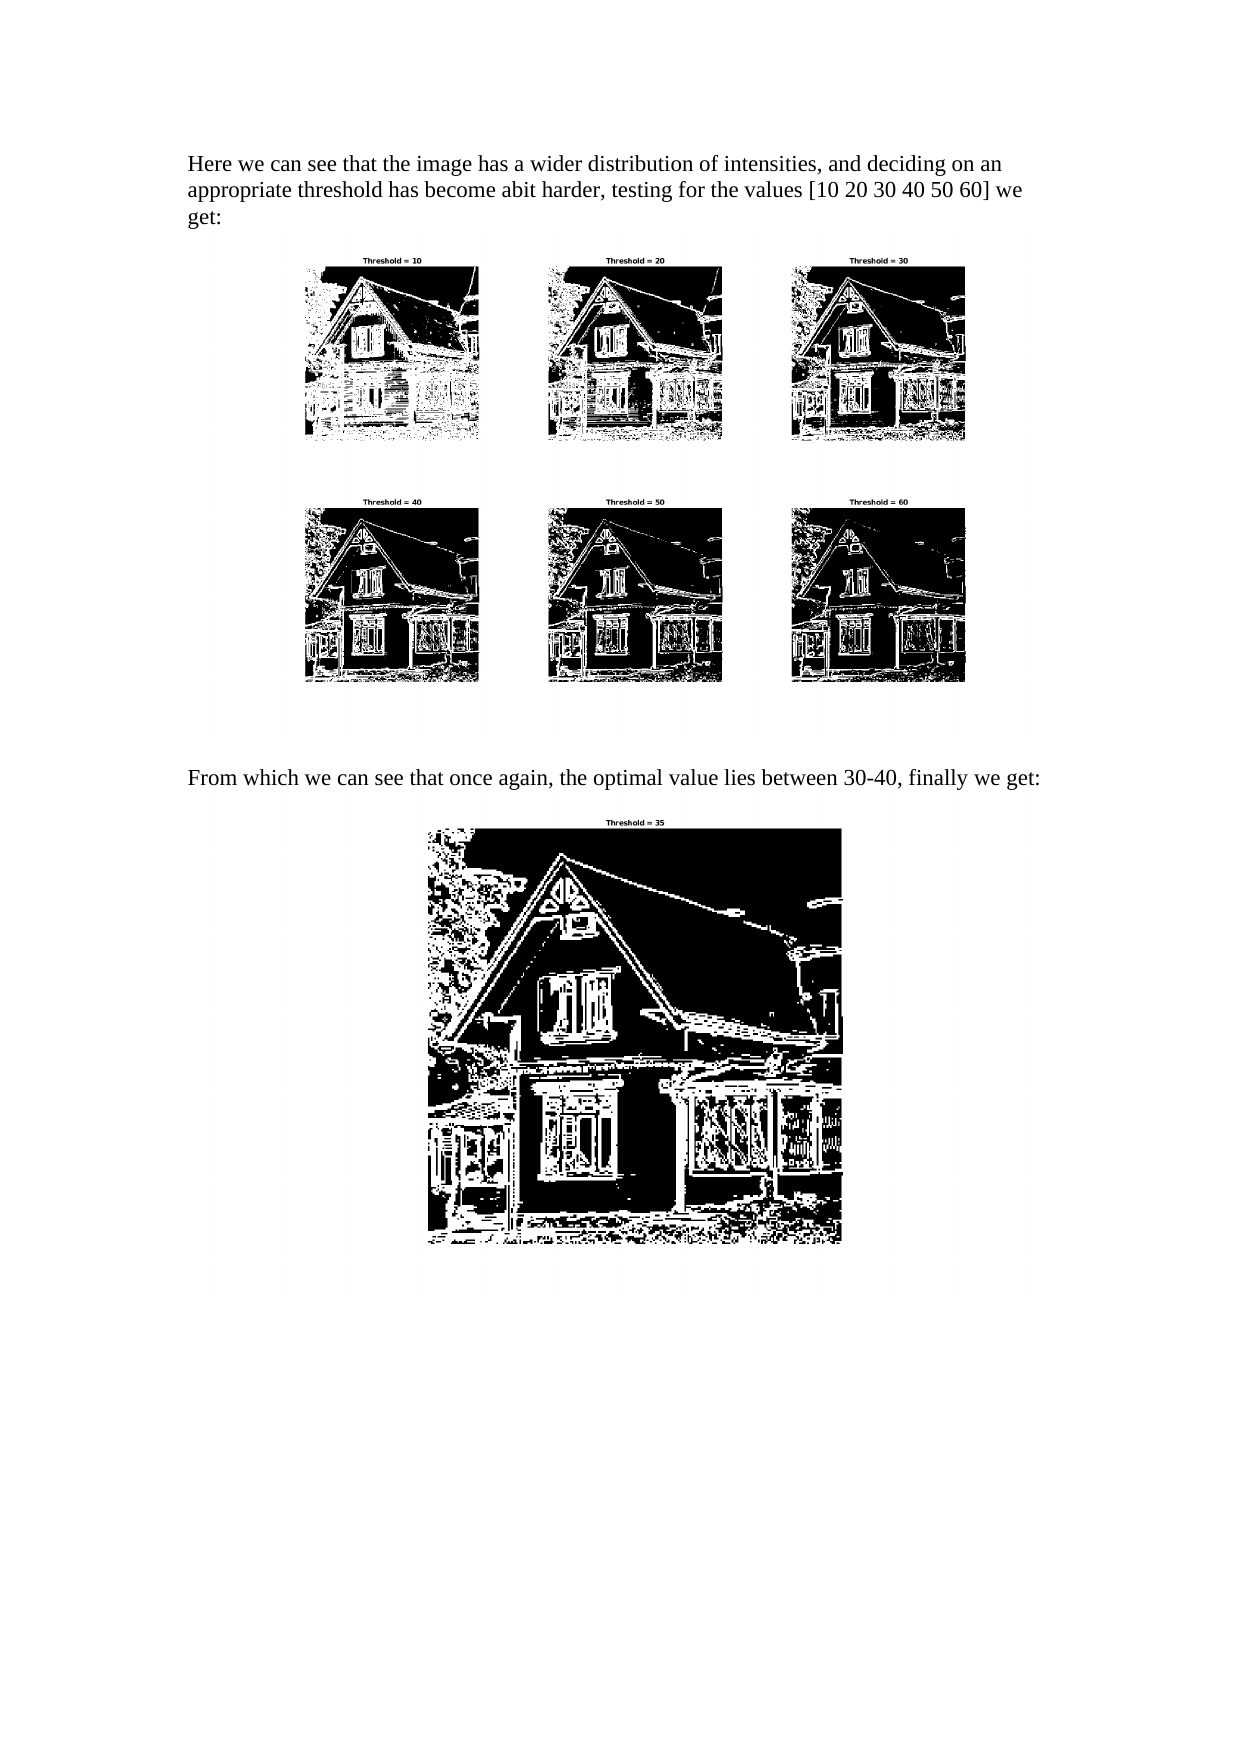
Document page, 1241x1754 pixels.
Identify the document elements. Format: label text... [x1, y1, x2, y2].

text From which we can see that once again, the optimal value lies between 30-40, finally we get: [187, 764, 1053, 790]
picture [187, 790, 1053, 1300]
picture [187, 229, 1053, 738]
text Here we can see that the image has a wider distribution of intensities, and deciding on an appropriate threshold has become abit harder, testing for the values [10 20 30 40 50 60] we get: [187, 150, 1053, 229]
